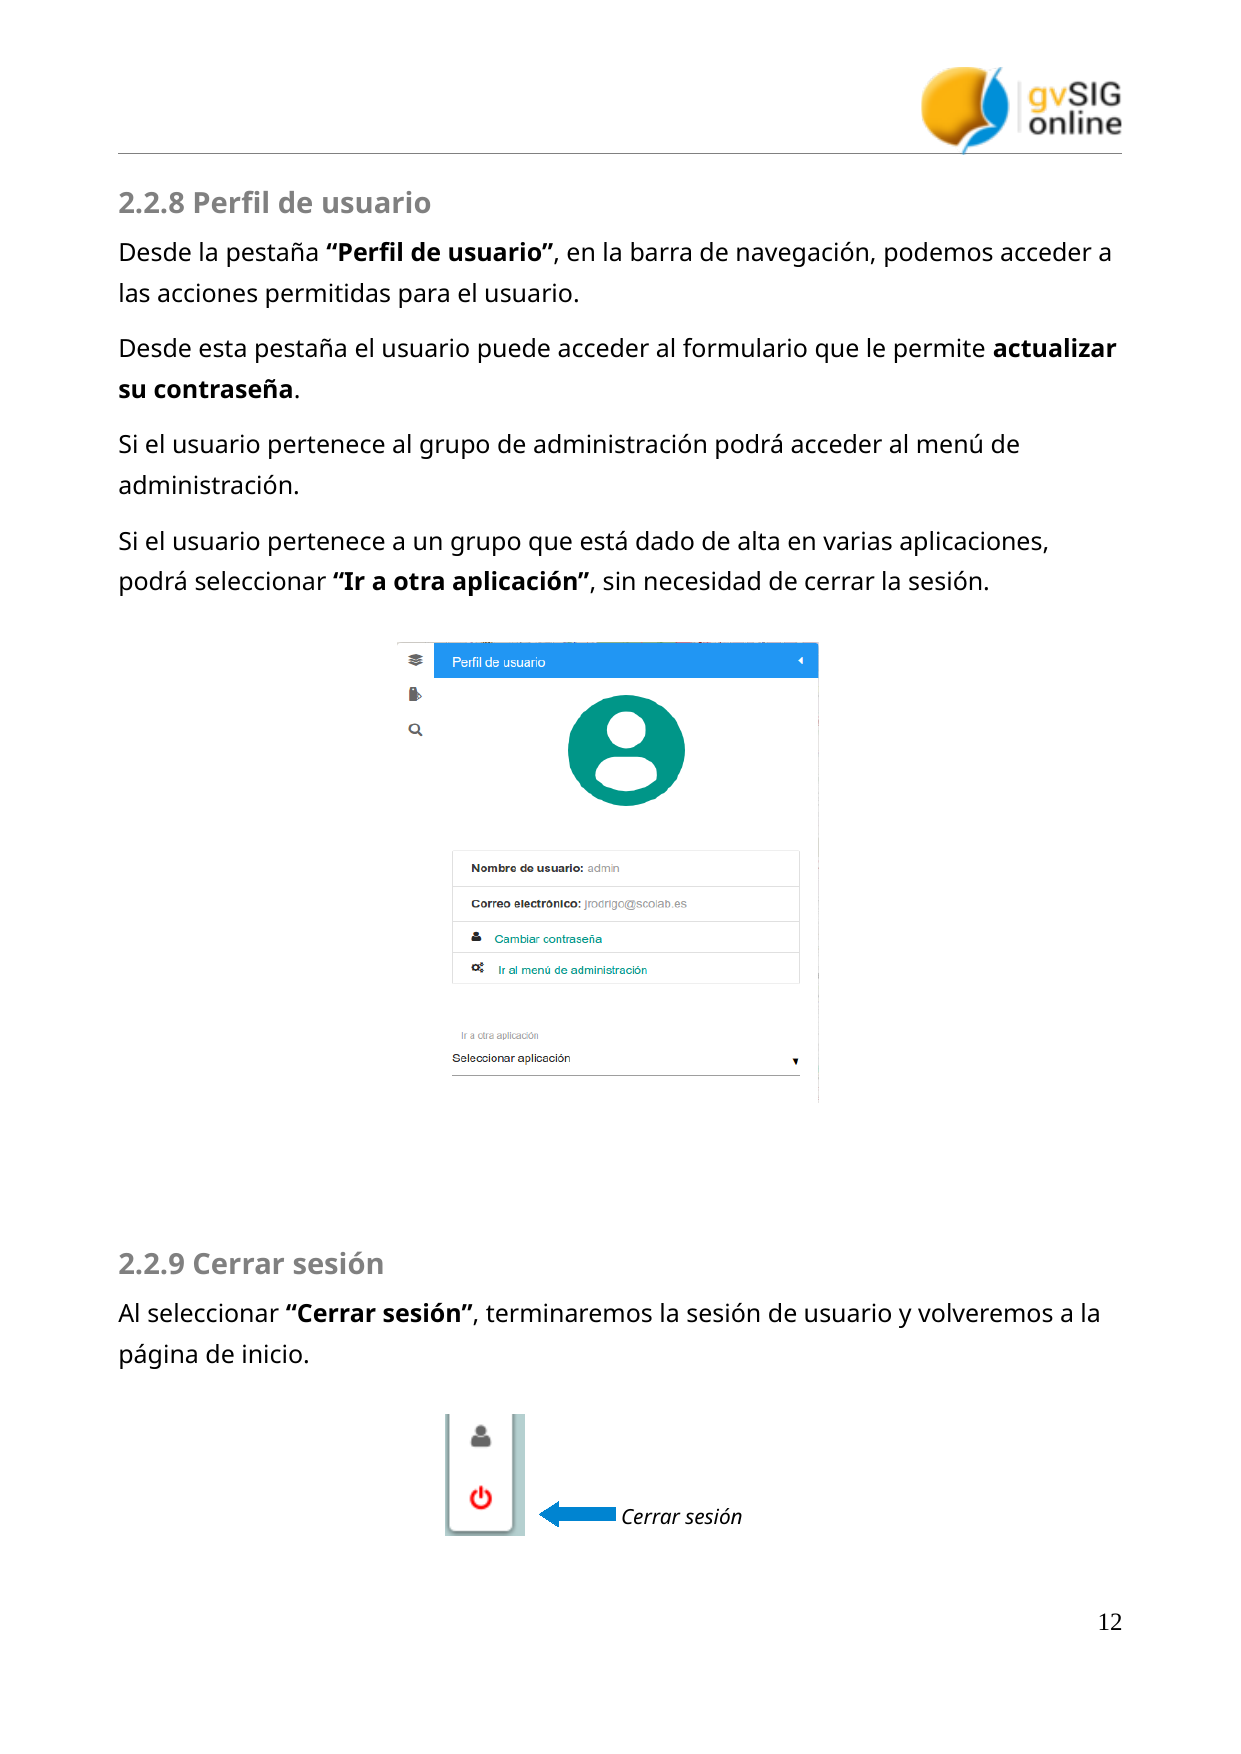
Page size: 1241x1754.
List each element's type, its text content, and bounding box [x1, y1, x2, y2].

text Al seleccionar “Cerrar sesión”, terminaremos la sesión de usuario y volveremos a la página de inicio. [118, 1296, 1122, 1371]
text Desde la pestaña “Perfil de usuario”, en la barra de navegación, podemos acceder a las acciones permitidas para el usuario. [118, 234, 1122, 309]
text Si el usuario pertenece al grupo de administración podrá acceder al menú de administración. [118, 427, 1122, 502]
text Si el usuario pertenece a un grupo que está dado de alta en varias aplicaciones, podrá seleccionar “Ir a otra aplicación”, sin necesidad de cerrar la sesión. [118, 523, 1122, 598]
subtitle 2.2.8 Perfil de usuario [118, 182, 1122, 222]
picture [397, 642, 819, 1103]
text Desde esta pestaña el usuario puede acceder al formulario que le permite actualizar su contraseña. [118, 331, 1122, 406]
subtitle 2.2.9 Cerrar sesión [118, 1244, 1122, 1283]
picture [921, 67, 1122, 155]
picture [445, 1414, 525, 1536]
